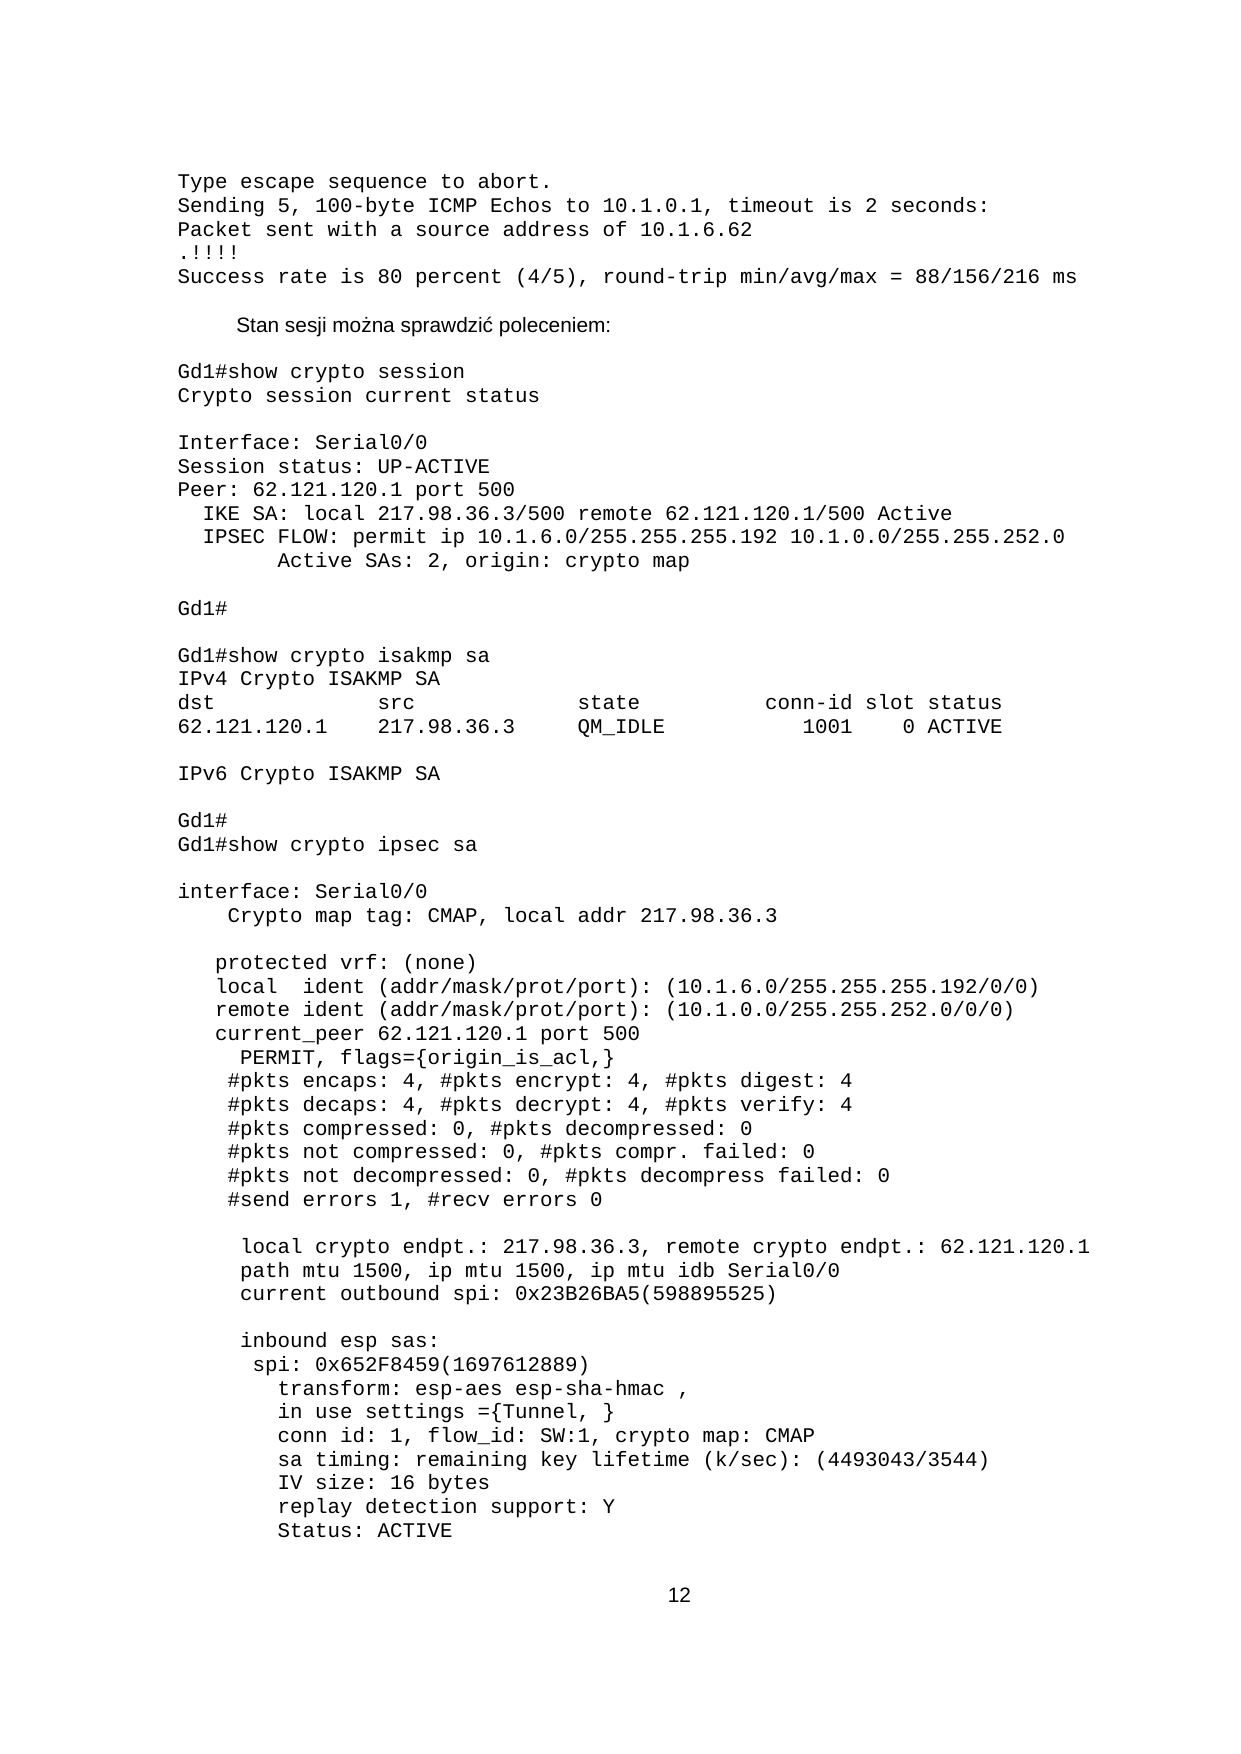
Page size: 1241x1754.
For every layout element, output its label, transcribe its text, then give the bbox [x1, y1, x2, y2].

text Interface: Serial0/0 [177, 432, 1122, 456]
text local crypto endpt.: 217.98.36.3, remote crypto endpt.: 62.121.120.1 [177, 1236, 1122, 1259]
text Gd1# [177, 810, 1122, 834]
text Sending 5, 100-byte ICMP Echos to 10.1.0.1, timeout is 2 seconds: [177, 195, 1122, 218]
text Type escape sequence to abort. [177, 171, 1122, 195]
text PERMIT, flags={origin_is_acl,} [177, 1047, 1122, 1070]
text #pkts compressed: 0, #pkts decompressed: 0 [177, 1118, 1122, 1141]
text #send errors 1, #recv errors 0 [177, 1189, 1122, 1212]
text .!!!! [177, 242, 1122, 266]
text Session status: UP-ACTIVE [177, 456, 1122, 479]
text spi: 0x652F8459(1697612889) [177, 1354, 1122, 1378]
text Gd1#show crypto ipsec sa [177, 834, 1122, 858]
text transform: esp-aes esp-sha-hmac , [177, 1378, 1122, 1401]
text Gd1# [177, 597, 1122, 621]
text remote ident (addr/mask/prot/port): (10.1.0.0/255.255.252.0/0/0) [177, 999, 1122, 1023]
text #pkts not compressed: 0, #pkts compr. failed: 0 [177, 1141, 1122, 1165]
text #pkts not decompressed: 0, #pkts decompress failed: 0 [177, 1165, 1122, 1189]
text Packet sent with a source address of 10.1.6.62 [177, 218, 1122, 242]
text Stan sesji można sprawdzić poleceniem: [177, 313, 1122, 337]
text current_peer 62.121.120.1 port 500 [177, 1023, 1122, 1047]
text in use settings ={Tunnel, } [177, 1401, 1122, 1425]
text Status: ACTIVE [177, 1520, 1122, 1543]
text local ident (addr/mask/prot/port): (10.1.6.0/255.255.255.192/0/0) [177, 976, 1122, 999]
text Peer: 62.121.120.1 port 500 [177, 479, 1122, 503]
text Crypto map tag: CMAP, local addr 217.98.36.3 [177, 905, 1122, 928]
text IPSEC FLOW: permit ip 10.1.6.0/255.255.255.192 10.1.0.0/255.255.252.0 [177, 527, 1122, 550]
text current outbound spi: 0x23B26BA5(598895525) [177, 1283, 1122, 1307]
text Success rate is 80 percent (4/5), round-trip min/avg/max = 88/156/216 ms [177, 266, 1122, 289]
text protected vrf: (none) [177, 952, 1122, 976]
text IV size: 16 bytes [177, 1472, 1122, 1496]
text interface: Serial0/0 [177, 881, 1122, 905]
text path mtu 1500, ip mtu 1500, ip mtu idb Serial0/0 [177, 1259, 1122, 1283]
text IKE SA: local 217.98.36.3/500 remote 62.121.120.1/500 Active [177, 503, 1122, 527]
text inbound esp sas: [177, 1331, 1122, 1354]
text conn id: 1, flow_id: SW:1, crypto map: CMAP [177, 1425, 1122, 1449]
text #pkts encaps: 4, #pkts encrypt: 4, #pkts digest: 4 [177, 1070, 1122, 1094]
text Gd1#show crypto isakmp sa [177, 645, 1122, 668]
text IPv4 Crypto ISAKMP SA [177, 668, 1122, 692]
text Crypto session current status [177, 385, 1122, 408]
text Gd1#show crypto session [177, 361, 1122, 385]
text #pkts decaps: 4, #pkts decrypt: 4, #pkts verify: 4 [177, 1094, 1122, 1118]
text IPv6 Crypto ISAKMP SA [177, 763, 1122, 787]
text Active SAs: 2, origin: crypto map [177, 550, 1122, 574]
text replay detection support: Y [177, 1496, 1122, 1520]
text dst src state conn-id slot status [177, 692, 1122, 716]
text 62.121.120.1 217.98.36.3 QM_IDLE 1001 0 ACTIVE [177, 716, 1122, 739]
text sa timing: remaining key lifetime (k/sec): (4493043/3544) [177, 1449, 1122, 1472]
